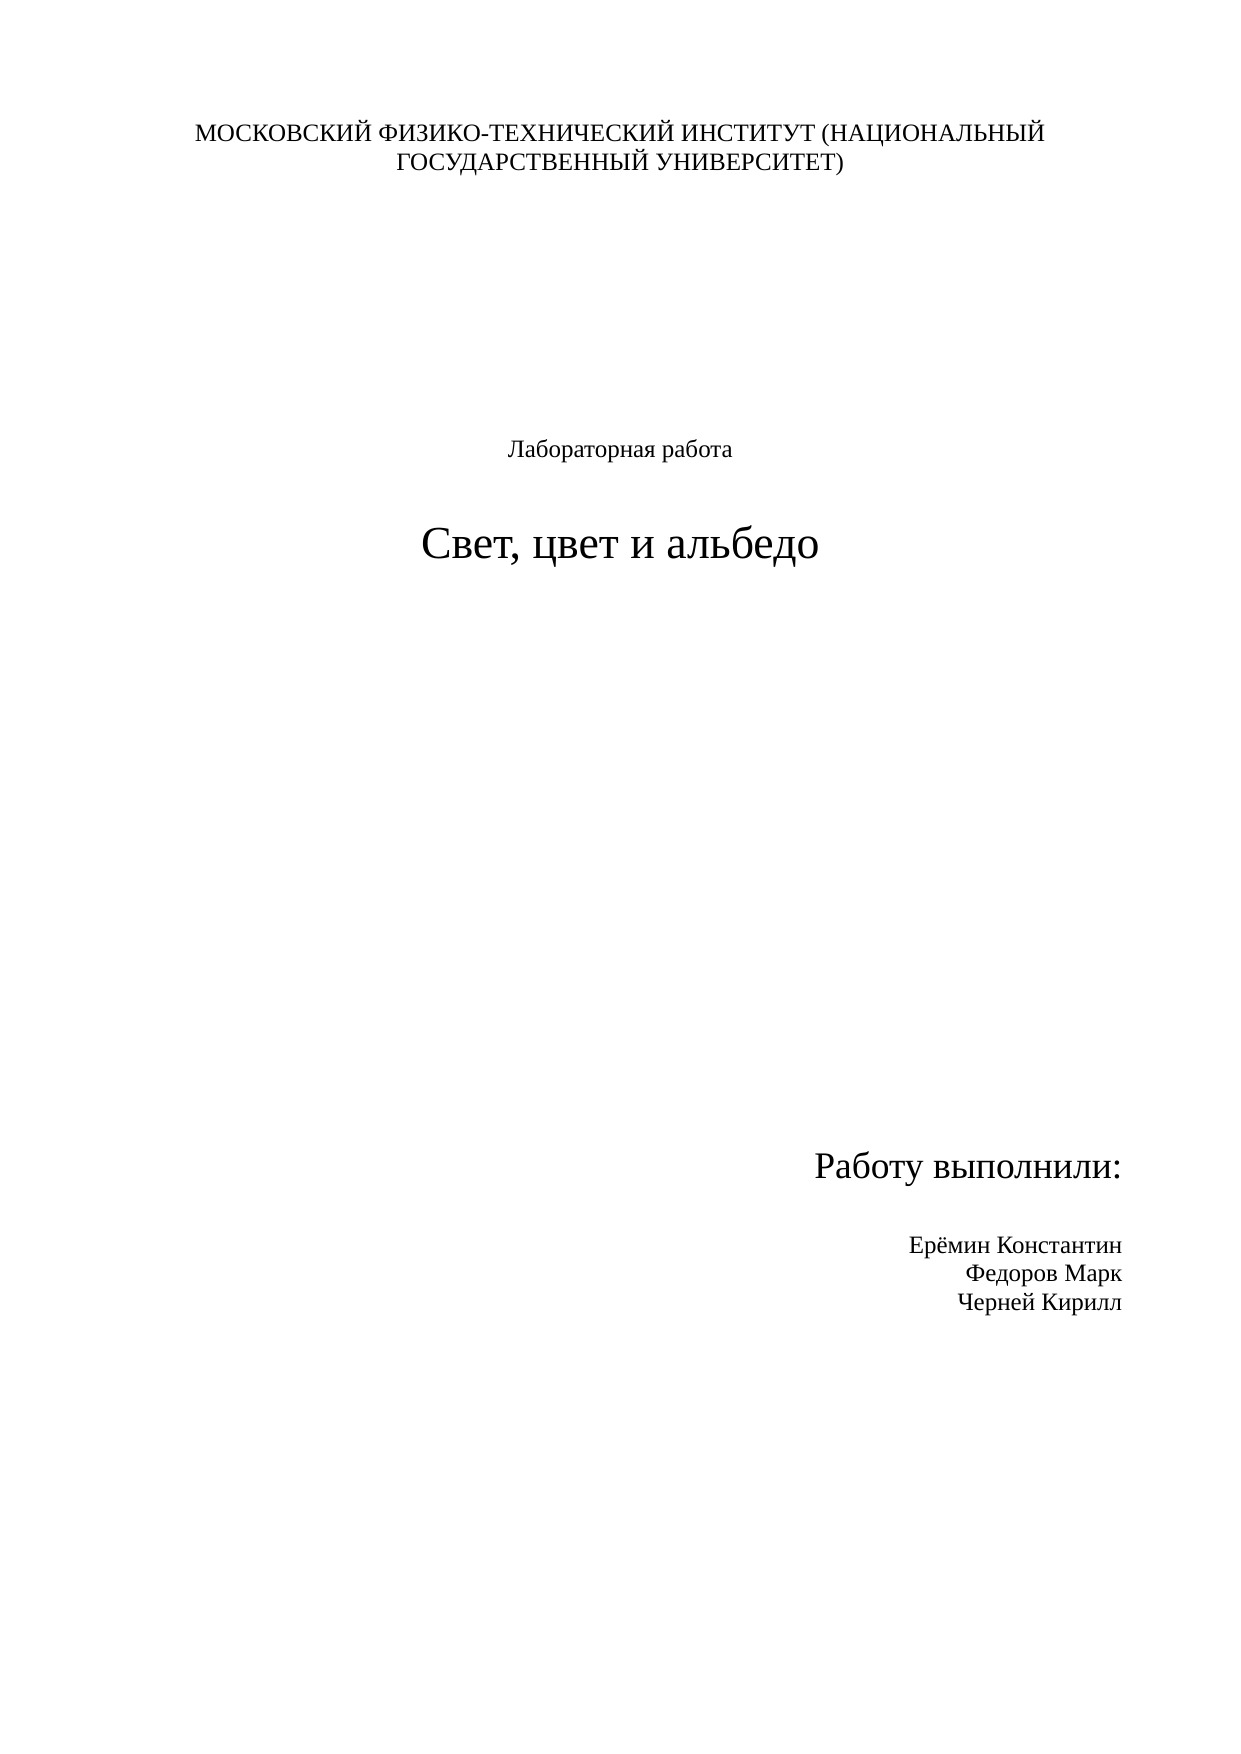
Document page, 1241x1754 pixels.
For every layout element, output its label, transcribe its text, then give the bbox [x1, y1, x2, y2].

text Ерёмин Константин [118, 1230, 1122, 1258]
text МОСКОВСКИЙ ФИЗИКО-ТЕХНИЧЕСКИЙ ИНСТИТУТ (НАЦИОНАЛЬНЫЙ ГОСУДАРСТВЕННЫЙ УНИВЕРСИТЕТ) [118, 118, 1122, 176]
text Свет, цвет и альбедо [118, 516, 1122, 568]
text Лабораторная работа [118, 434, 1122, 463]
text Черней Кирилл [118, 1287, 1122, 1316]
text Работу выполнили: [118, 1143, 1122, 1187]
text Федоров Марк [118, 1258, 1122, 1287]
